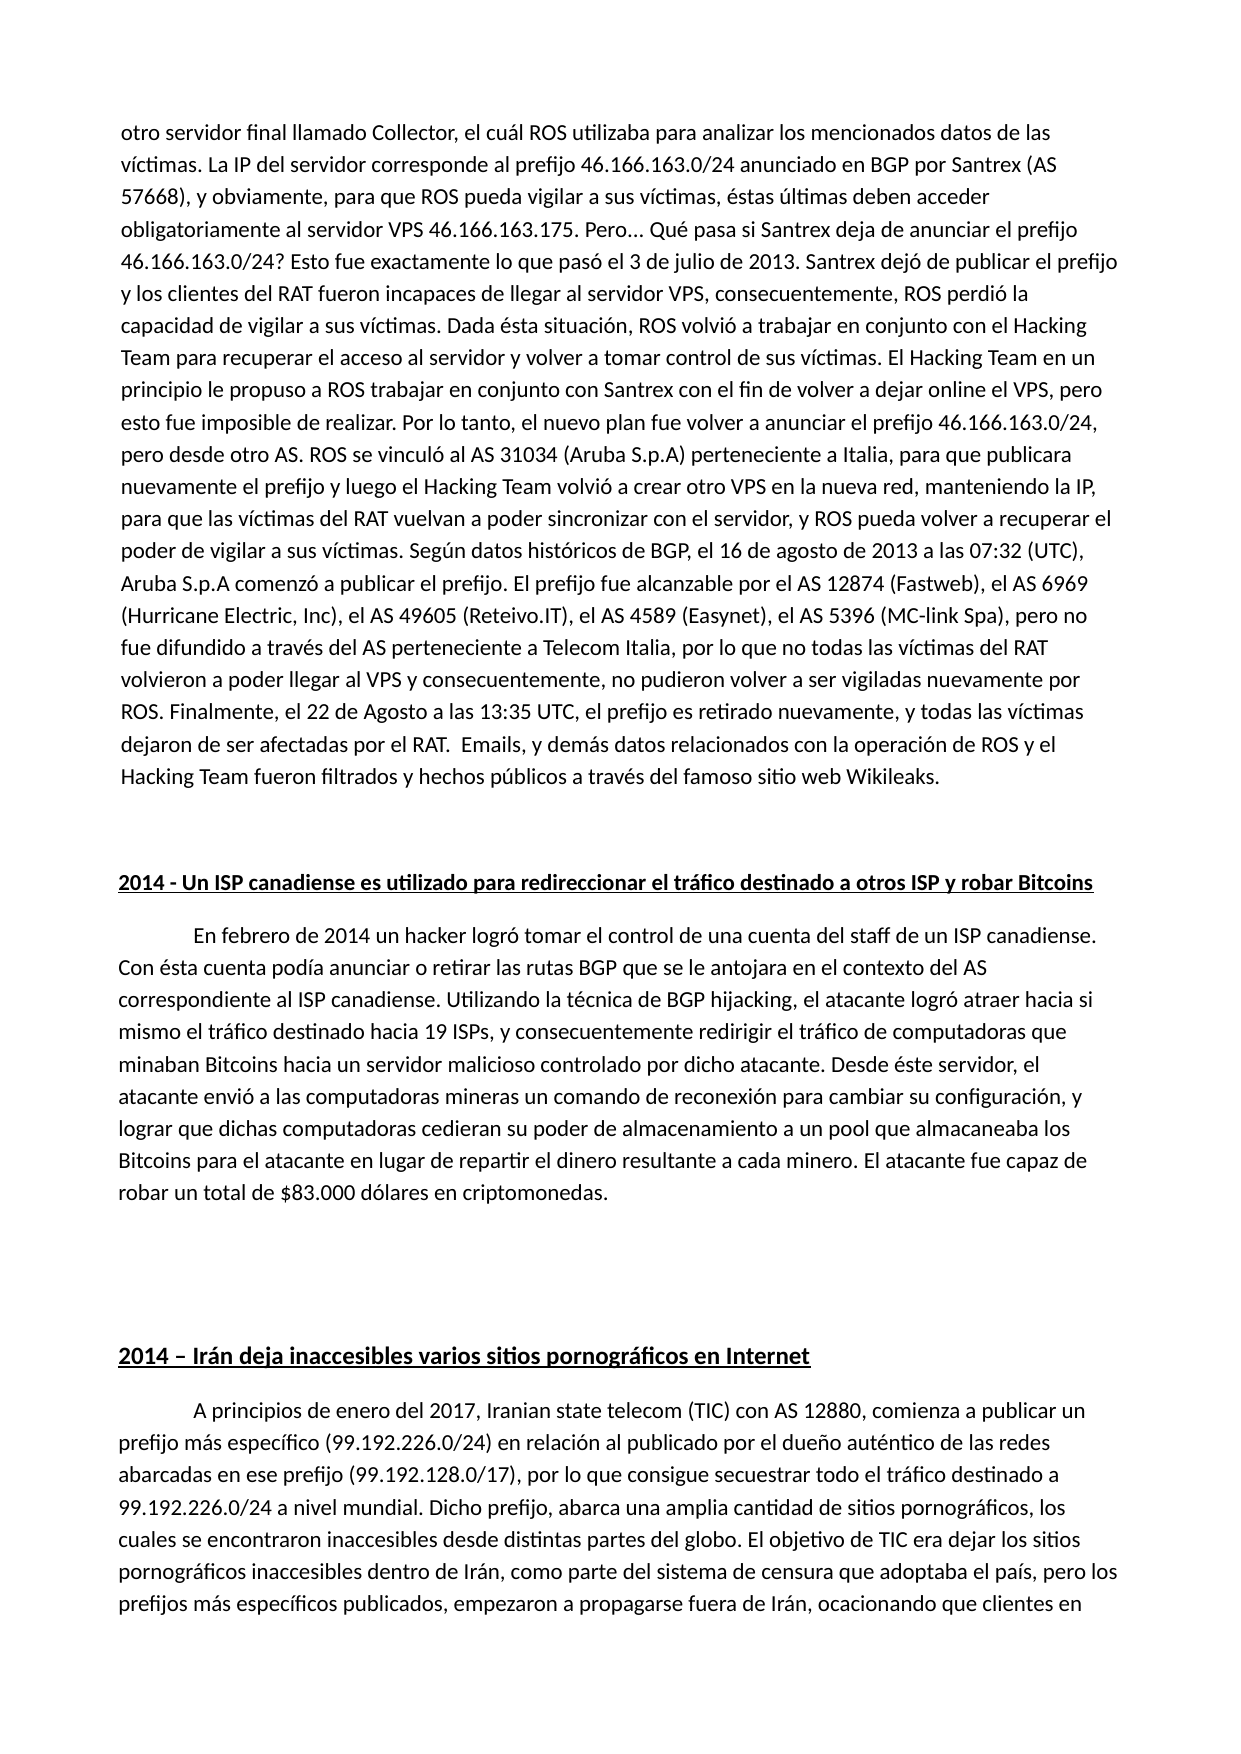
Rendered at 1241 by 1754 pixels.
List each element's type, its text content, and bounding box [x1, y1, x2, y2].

text A principios de enero del 2017, Iranian state telecom (TIC) con AS 12880, comienza a publicar un prefijo más específico (99.192.226.0/24) en relación al publicado por el dueño auténtico de las redes abarcadas en ese prefijo (99.192.128.0/17), por lo que consigue secuestrar todo el tráfico destinado a 99.192.226.0/24 a nivel mundial. Dicho prefijo, abarca una amplia cantidad de sitios pornográficos, los cuales se encontraron inaccesibles desde distintas partes del globo. El objetivo de TIC era dejar los sitios pornográficos inaccesibles dentro de Irán, como parte del sistema de censura que adoptaba el país, pero los prefijos más específicos publicados, empezaron a propagarse fuera de Irán, ocacionando que clientes en [118, 1396, 1122, 1617]
text 2014 - Un ISP canadiense es utilizado para redireccionar el tráfico destinado a otros ISP y robar Bitcoins [118, 868, 1122, 896]
text otro servidor final llamado Collector, el cuál ROS utilizaba para analizar los mencionados datos de las víctimas. La IP del servidor corresponde al prefijo 46.166.163.0/24 anunciado en BGP por Santrex (AS 57668), y obviamente, para que ROS pueda vigilar a sus víctimas, éstas últimas deben acceder obligatoriamente al servidor VPS 46.166.163.175. Pero... Qué pasa si Santrex deja de anunciar el prefijo 46.166.163.0/24? Esto fue exactamente lo que pasó el 3 de julio de 2013. Santrex dejó de publicar el prefijo y los clientes del RAT fueron incapaces de llegar al servidor VPS, consecuentemente, ROS perdió la capacidad de vigilar a sus víctimas. Dada ésta situación, ROS volvió a trabajar en conjunto con el Hacking Team para recuperar el acceso al servidor y volver a tomar control de sus víctimas. El Hacking Team en un principio le propuso a ROS trabajar en conjunto con Santrex con el fin de volver a dejar online el VPS, pero esto fue imposible de realizar. Por lo tanto, el nuevo plan fue volver a anunciar el prefijo 46.166.163.0/24, pero desde otro AS. ROS se vinculó al AS 31034 (Aruba S.p.A) perteneciente a Italia, para que publicara nuevamente el prefijo y luego el Hacking Team volvió a crear otro VPS en la nueva red, manteniendo la IP, para que las víctimas del RAT vuelvan a poder sincronizar con el servidor, y ROS pueda volver a recuperar el poder de vigilar a sus víctimas. Según datos históricos de BGP, el 16 de agosto de 2013 a las 07:32 (UTC), Aruba S.p.A comenzó a publicar el prefijo. El prefijo fue alcanzable por el AS 12874 (Fastweb), el AS 6969 (Hurricane Electric, Inc), el AS 49605 (Reteivo.IT), el AS 4589 (Easynet), el AS 5396 (MC-link Spa), pero no fue difundido a través del AS perteneciente a Telecom Italia, por lo que no todas las víctimas del RAT volvieron a poder llegar al VPS y consecuentemente, no pudieron volver a ser vigiladas nuevamente por ROS. Finalmente, el 22 de Agosto a las 13:35 UTC, el prefijo es retirado nuevamente, y todas las víctimas dejaron de ser afectadas por el RAT. Emails, y demás datos relacionados con la operación de ROS y el Hacking Team fueron filtrados y hechos públicos a través del famoso sitio web Wikileaks. [121, 118, 1122, 790]
text 2014 – Irán deja inaccesibles varios sitios pornográficos en Internet [118, 1340, 1122, 1371]
text En febrero de 2014 un hacker logró tomar el control de una cuenta del staff de un ISP canadiense. Con ésta cuenta podía anunciar o retirar las rutas BGP que se le antojara en el contexto del AS correspondiente al ISP canadiense. Utilizando la técnica de BGP hijacking, el atacante logró atraer hacia si mismo el tráfico destinado hacia 19 ISPs, y consecuentemente redirigir el tráfico de computadoras que minaban Bitcoins hacia un servidor malicioso controlado por dicho atacante. Desde éste servidor, el atacante envió a las computadoras mineras un comando de reconexión para cambiar su configuración, y lograr que dichas computadoras cedieran su poder de almacenamiento a un pool que almacaneaba los Bitcoins para el atacante en lugar de repartir el dinero resultante a cada minero. El atacante fue capaz de robar un total de $83.000 dólares en criptomonedas. [118, 921, 1122, 1206]
